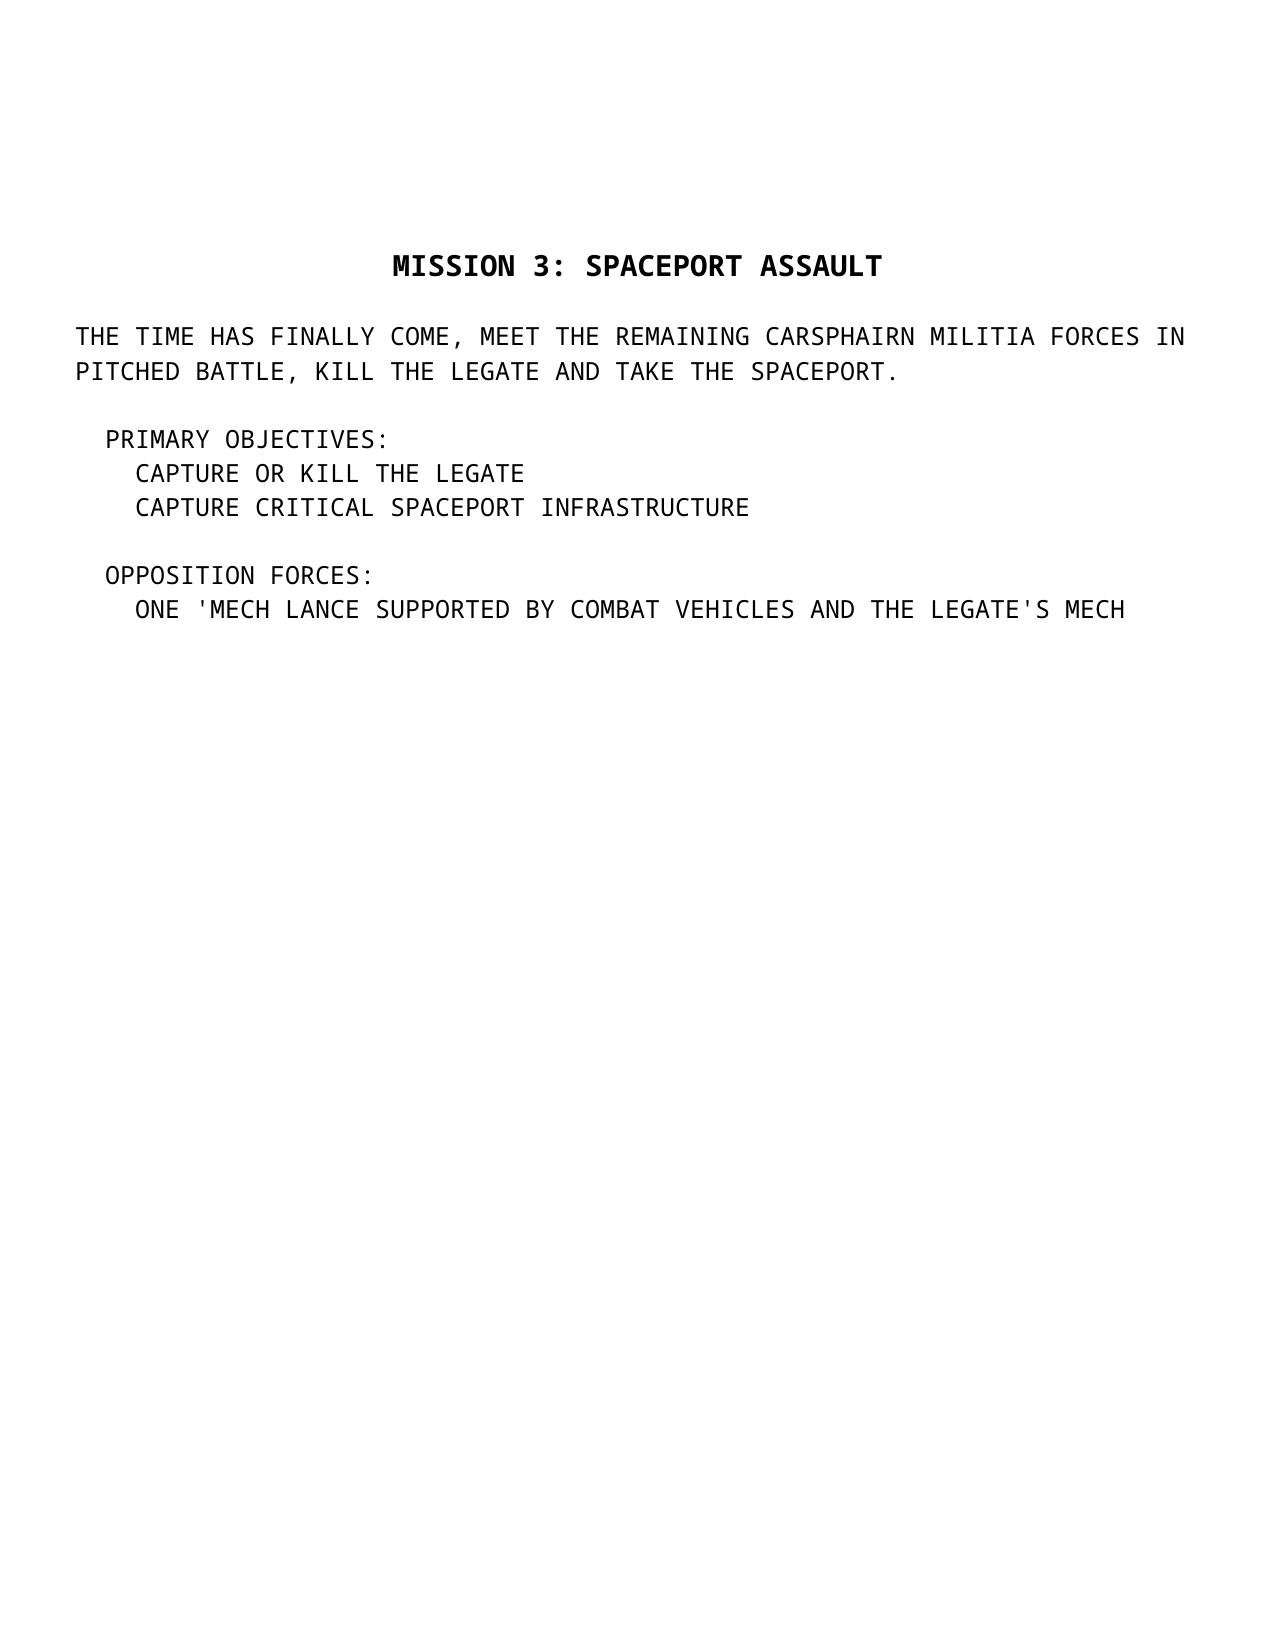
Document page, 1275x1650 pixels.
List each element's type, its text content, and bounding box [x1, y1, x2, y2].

text PRIMARY OBJECTIVES: [75, 421, 1200, 455]
text OPPOSITION FORCES: [75, 557, 1200, 592]
text ONE 'MECH LANCE SUPPORTED BY COMBAT VEHICLES AND THE LEGATE'S MECH [75, 592, 1200, 626]
text THE TIME HAS FINALLY COME, MEET THE REMAINING CARSPHAIRN MILITIA FORCES IN PITCHED BATTLE, KILL THE LEGATE AND TAKE THE SPACEPORT. [75, 319, 1200, 387]
text CAPTURE CRITICAL SPACEPORT INFRASTRUCTURE [75, 489, 1200, 523]
subtitle MISSION 3: SPACEPORT ASSAULT [75, 245, 1200, 285]
text CAPTURE OR KILL THE LEGATE [75, 455, 1200, 489]
